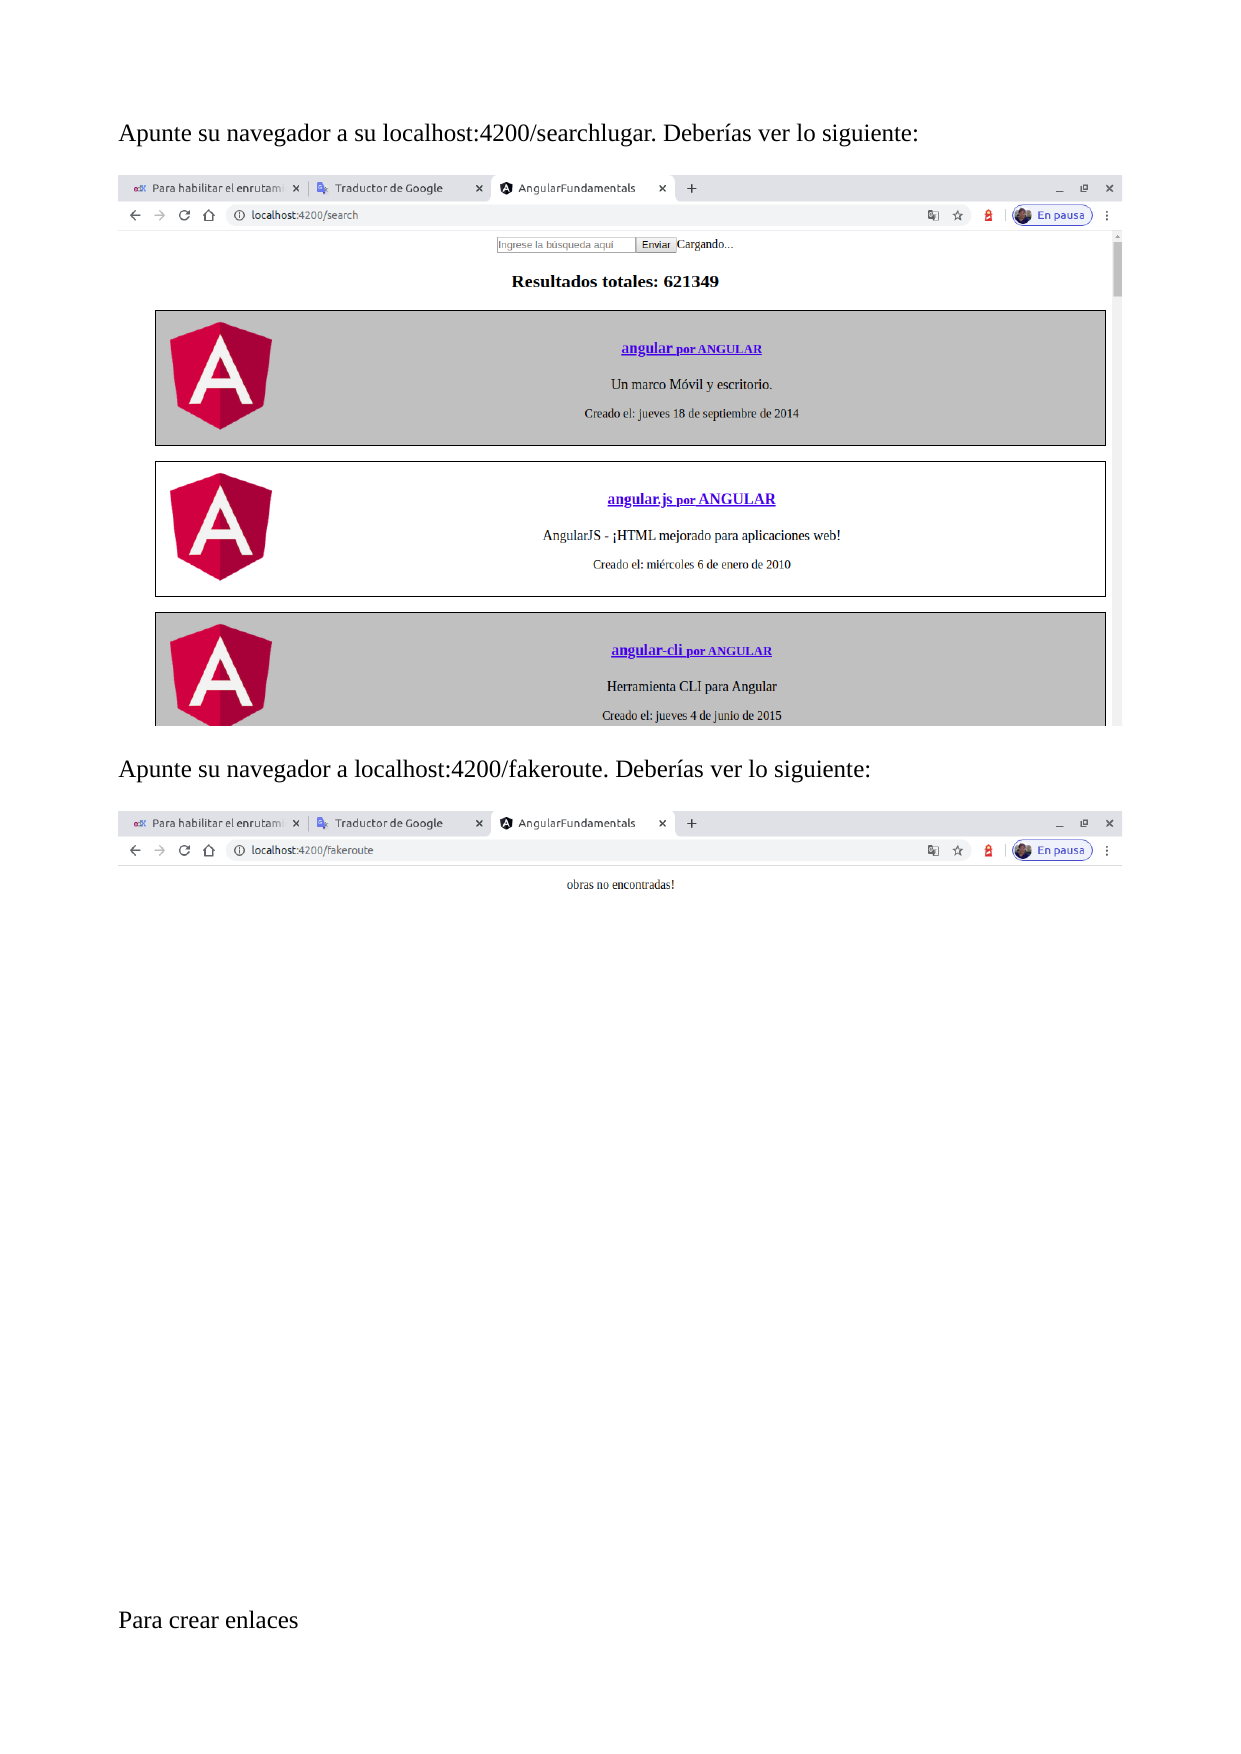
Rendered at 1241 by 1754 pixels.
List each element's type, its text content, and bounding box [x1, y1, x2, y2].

text Apunte su navegador a su localhost:4200/searchlugar. Deberías ver lo siguiente: [118, 118, 1122, 147]
picture [118, 175, 1123, 726]
text Para crear enlaces [118, 1605, 1122, 1634]
picture [118, 811, 1123, 1379]
text Apunte su navegador a localhost:4200/fakeroute. Deberías ver lo siguiente: [118, 754, 1122, 783]
